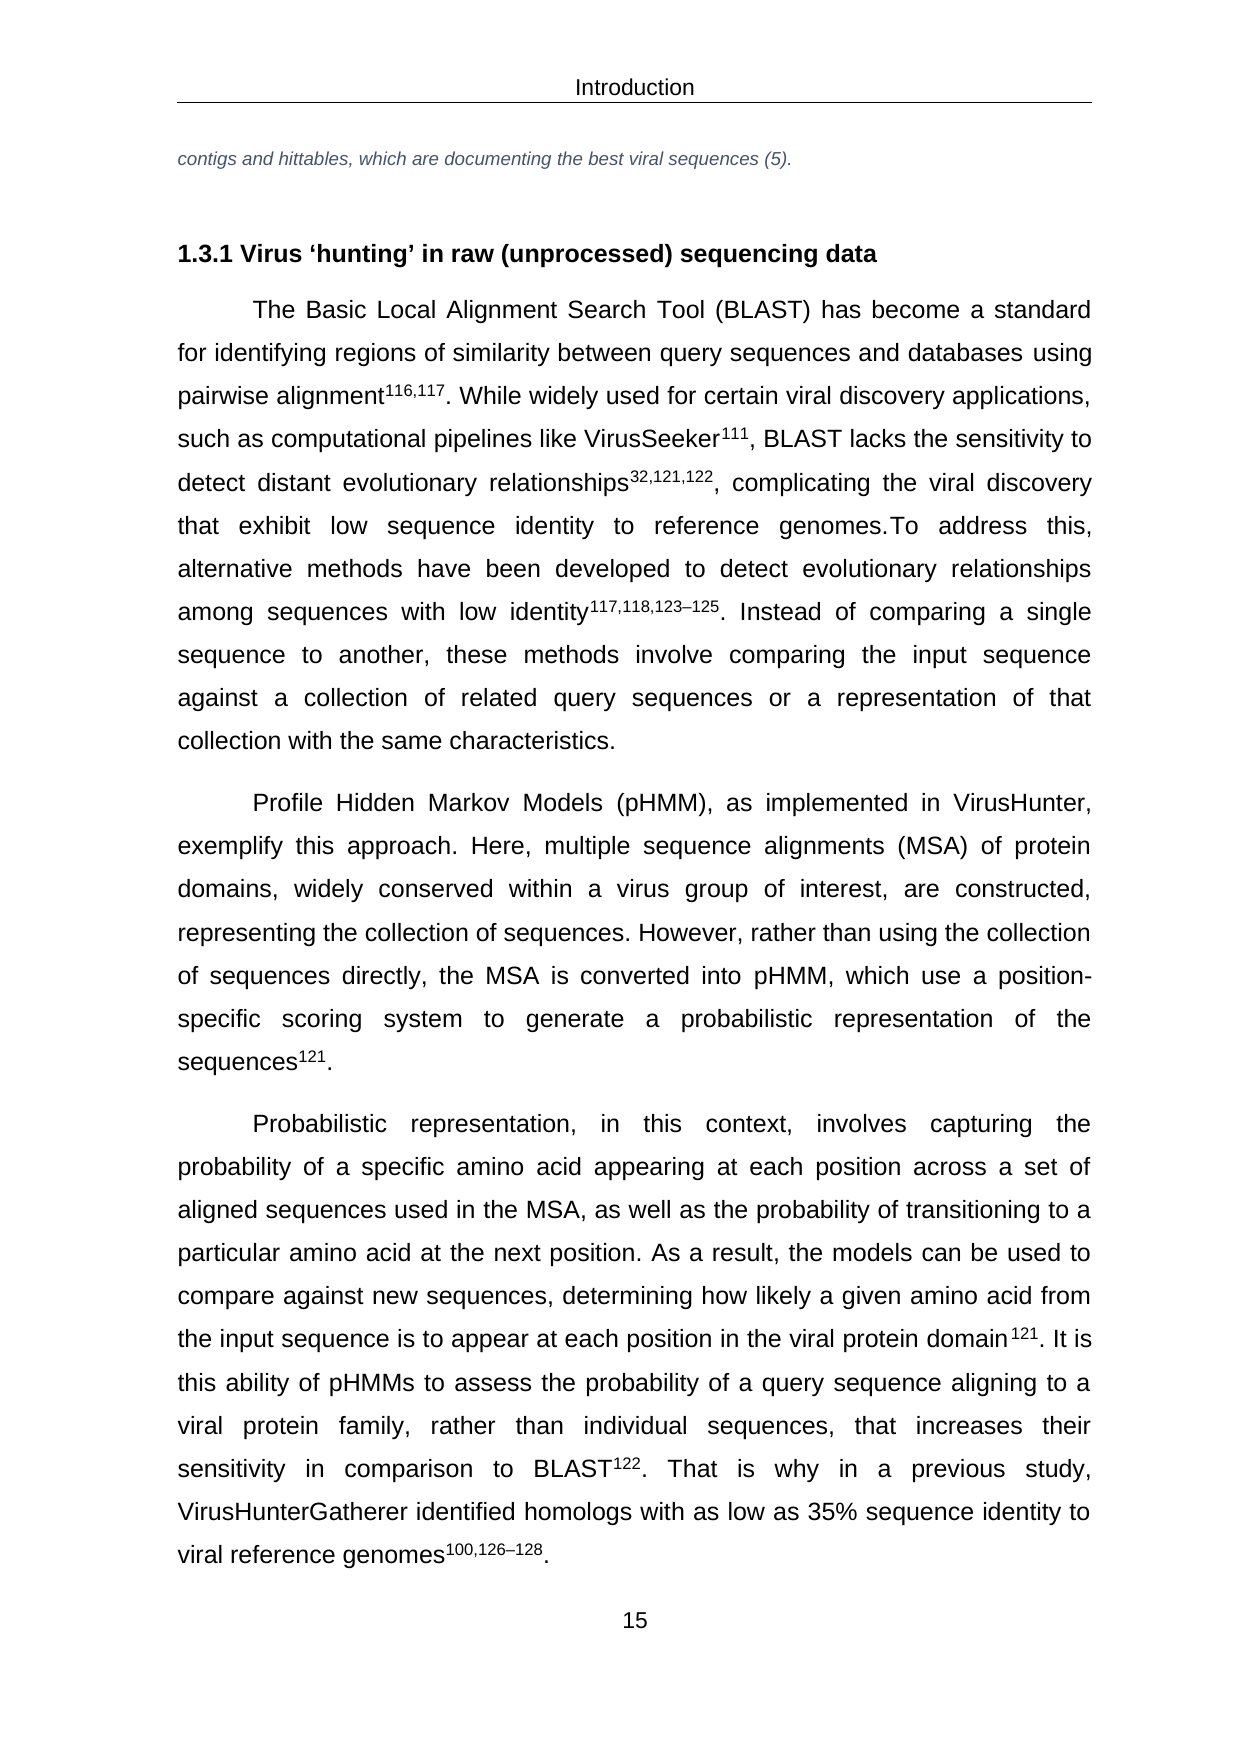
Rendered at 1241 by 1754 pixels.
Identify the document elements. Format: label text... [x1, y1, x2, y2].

subtitle 1.3.1 Virus ‘hunting’ in raw (unprocessed) sequencing data [177, 239, 1092, 268]
text Profile Hidden Markov Models (pHMM), as implemented in VirusHunter, exemplify this approach. Here, multiple sequence alignments (MSA) of protein domains, widely conserved within a virus group of interest, are constructed, representing the collection of sequences. However, rather than using the collection of sequences directly, the MSA is converted into pHMM, which use a position-specific scoring system to generate a probabilistic representation of the sequences121. [177, 788, 1092, 1076]
text The Basic Local Alignment Search Tool (BLAST) has become a standard for identifying regions of similarity between query sequences and databases using pairwise alignment116,117. While widely used for certain viral discovery applications, such as computational pipelines like VirusSeeker111, BLAST lacks the sensitivity to detect distant evolutionary relationships32,121,122, complicating the viral discovery that exhibit low sequence identity to reference genomes.To address this, alternative methods have been developed to detect evolutionary relationships among sequences with low identity117,118,123–125. Instead of comparing a single sequence to another, these methods involve comparing the input sequence against a collection of related query sequences or a representation of that collection with the same characteristics. [177, 295, 1092, 755]
text contigs and hittables, which are documenting the best viral sequences (5). [177, 147, 1092, 169]
text Probabilistic representation, in this context, involves capturing the probability of a specific amino acid appearing at each position across a set of aligned sequences used in the MSA, as well as the probability of transitioning to a particular amino acid at the next position. As a result, the models can be used to compare against new sequences, determining how likely a given amino acid from the input sequence is to appear at each position in the viral protein domain121. It is this ability of pHMMs to assess the probability of a query sequence aligning to a viral protein family, rather than individual sequences, that increases their sensitivity in comparison to BLAST122. That is why in a previous study, VirusHunterGatherer identified homologs with as low as 35% sequence identity to viral reference genomes100,126–128. [177, 1109, 1092, 1569]
